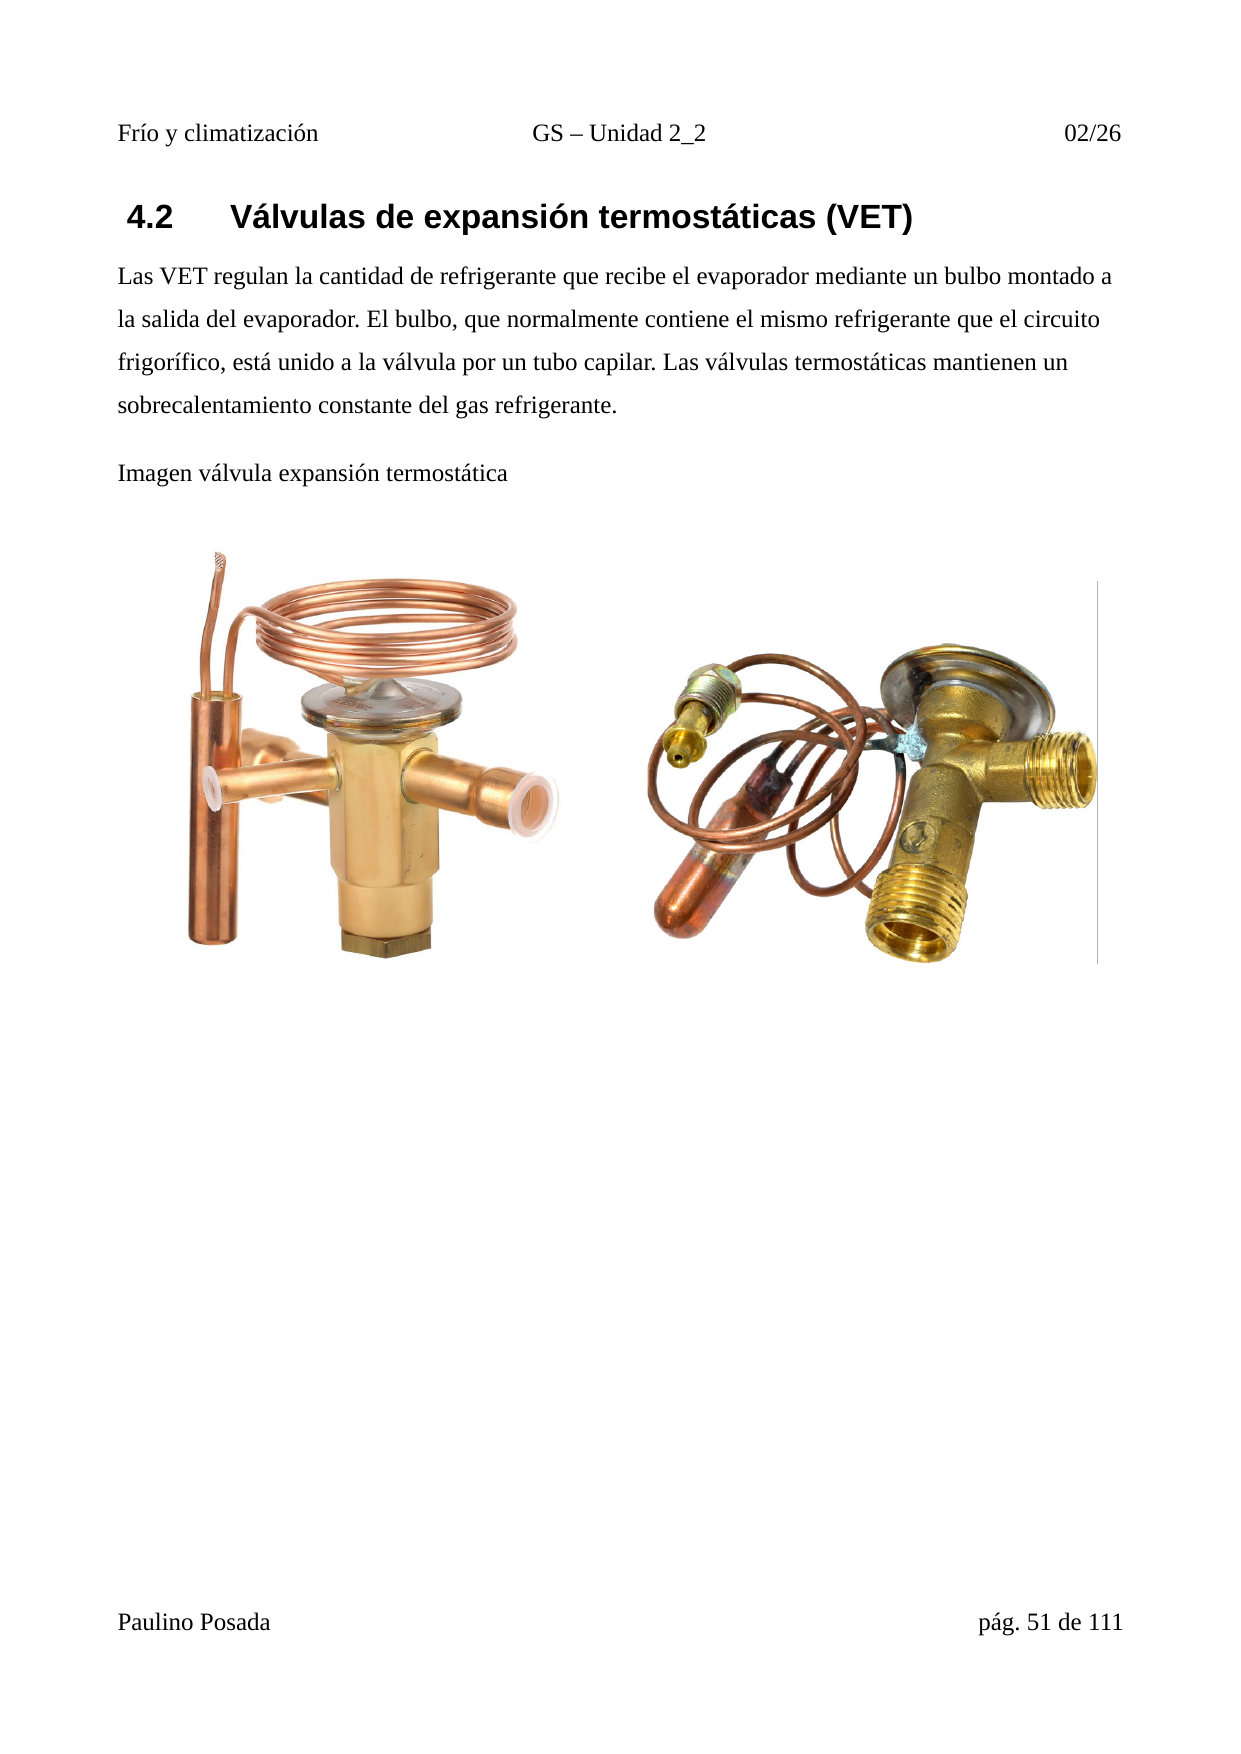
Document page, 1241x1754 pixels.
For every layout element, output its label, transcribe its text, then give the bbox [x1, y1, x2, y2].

picture [647, 581, 1098, 964]
picture [134, 500, 585, 982]
text Las VET regulan la cantidad de refrigerante que recibe el evaporador mediante un bulbo montado a la salida del evaporador. El bulbo, que normalmente contiene el mismo refrigerante que el circuito frigorífico, está unido a la válvula por un tubo capilar. Las válvulas termostáticas mantienen un sobrecalentamiento constante del gas refrigerante. [117, 261, 1123, 419]
text Imagen válvula expansión termostática [117, 458, 1123, 487]
subtitle Válvulas de expansión termostáticas (VET) [117, 197, 1123, 236]
